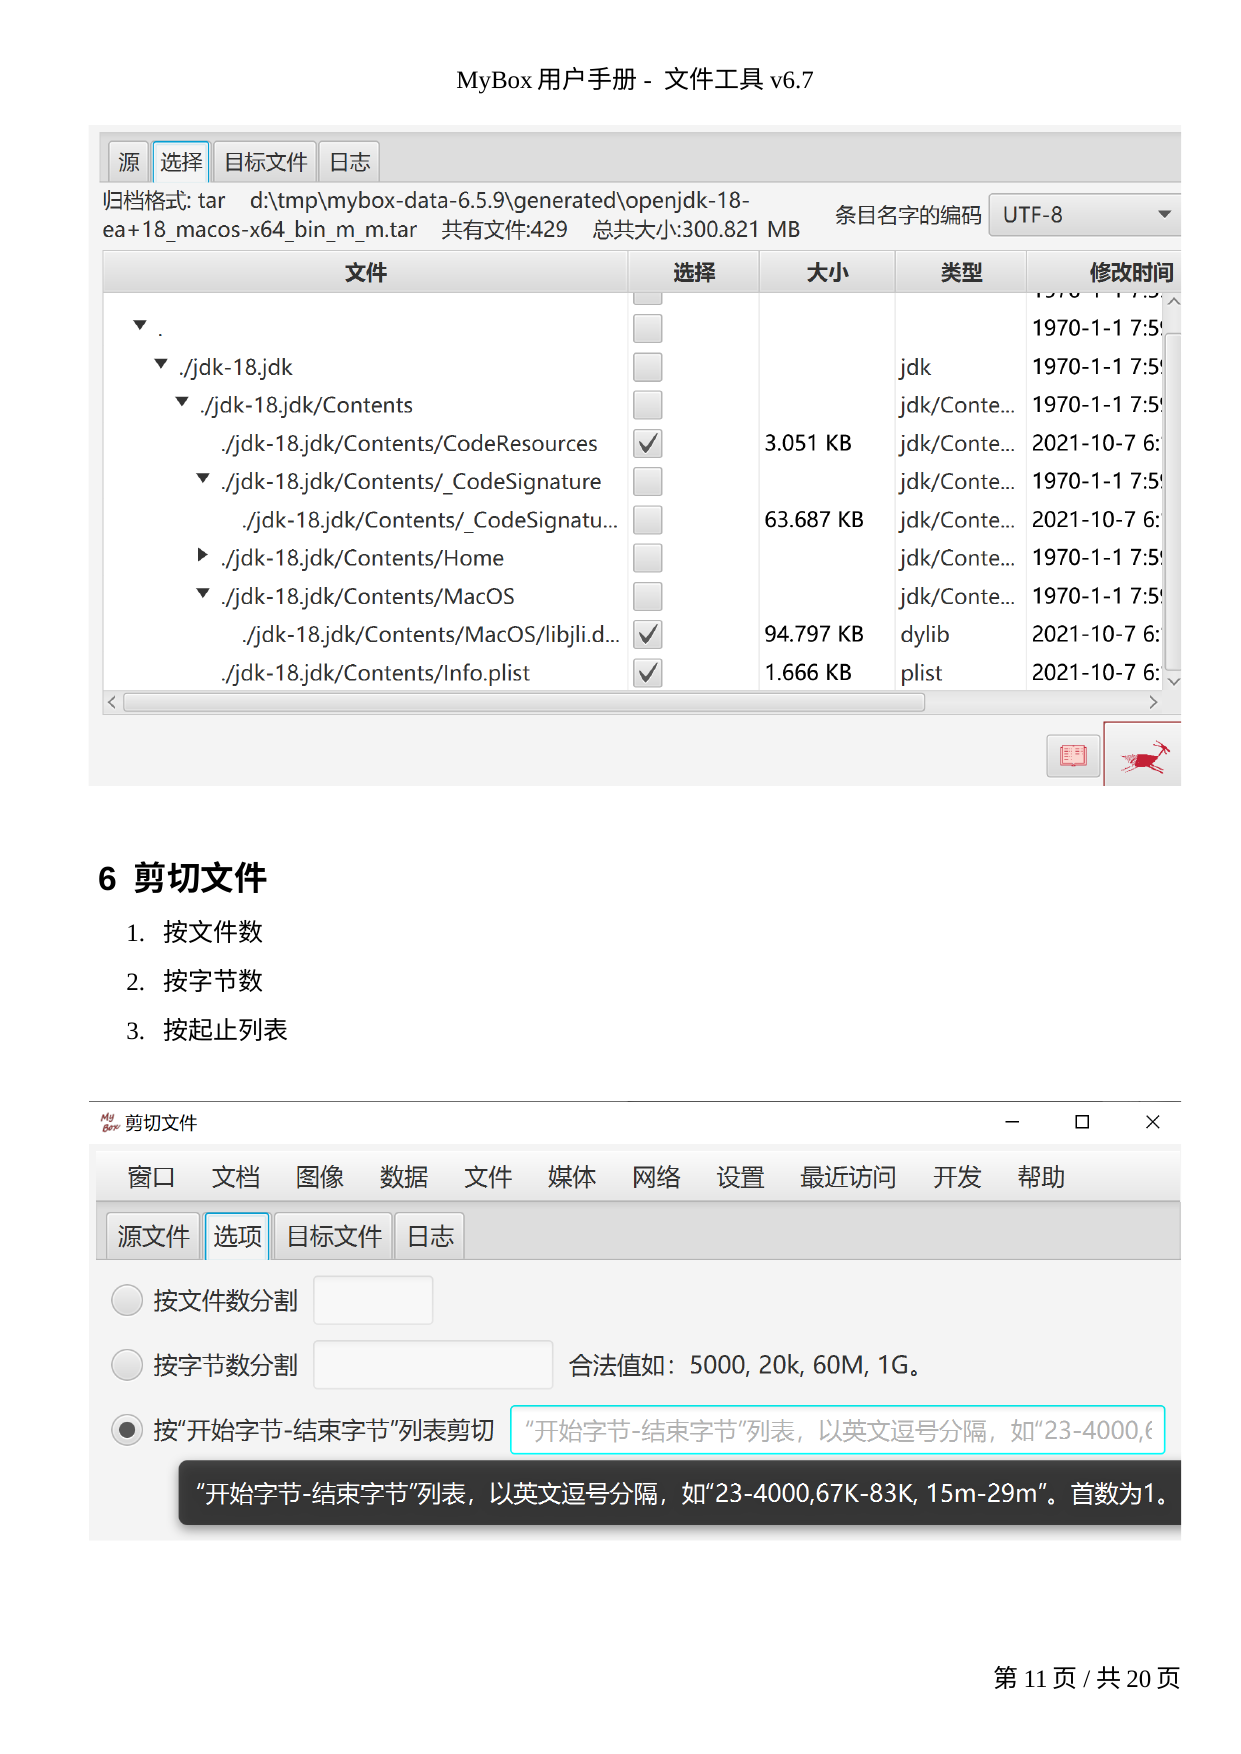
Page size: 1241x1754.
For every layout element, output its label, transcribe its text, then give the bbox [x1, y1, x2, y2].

picture [88, 1100, 1182, 1541]
subtitle 剪切文件 [88, 852, 1181, 900]
list 按字节数 [126, 962, 1181, 998]
list 按文件数 [126, 913, 1181, 949]
picture [88, 124, 1182, 786]
list 按起止列表 [126, 1010, 1181, 1047]
